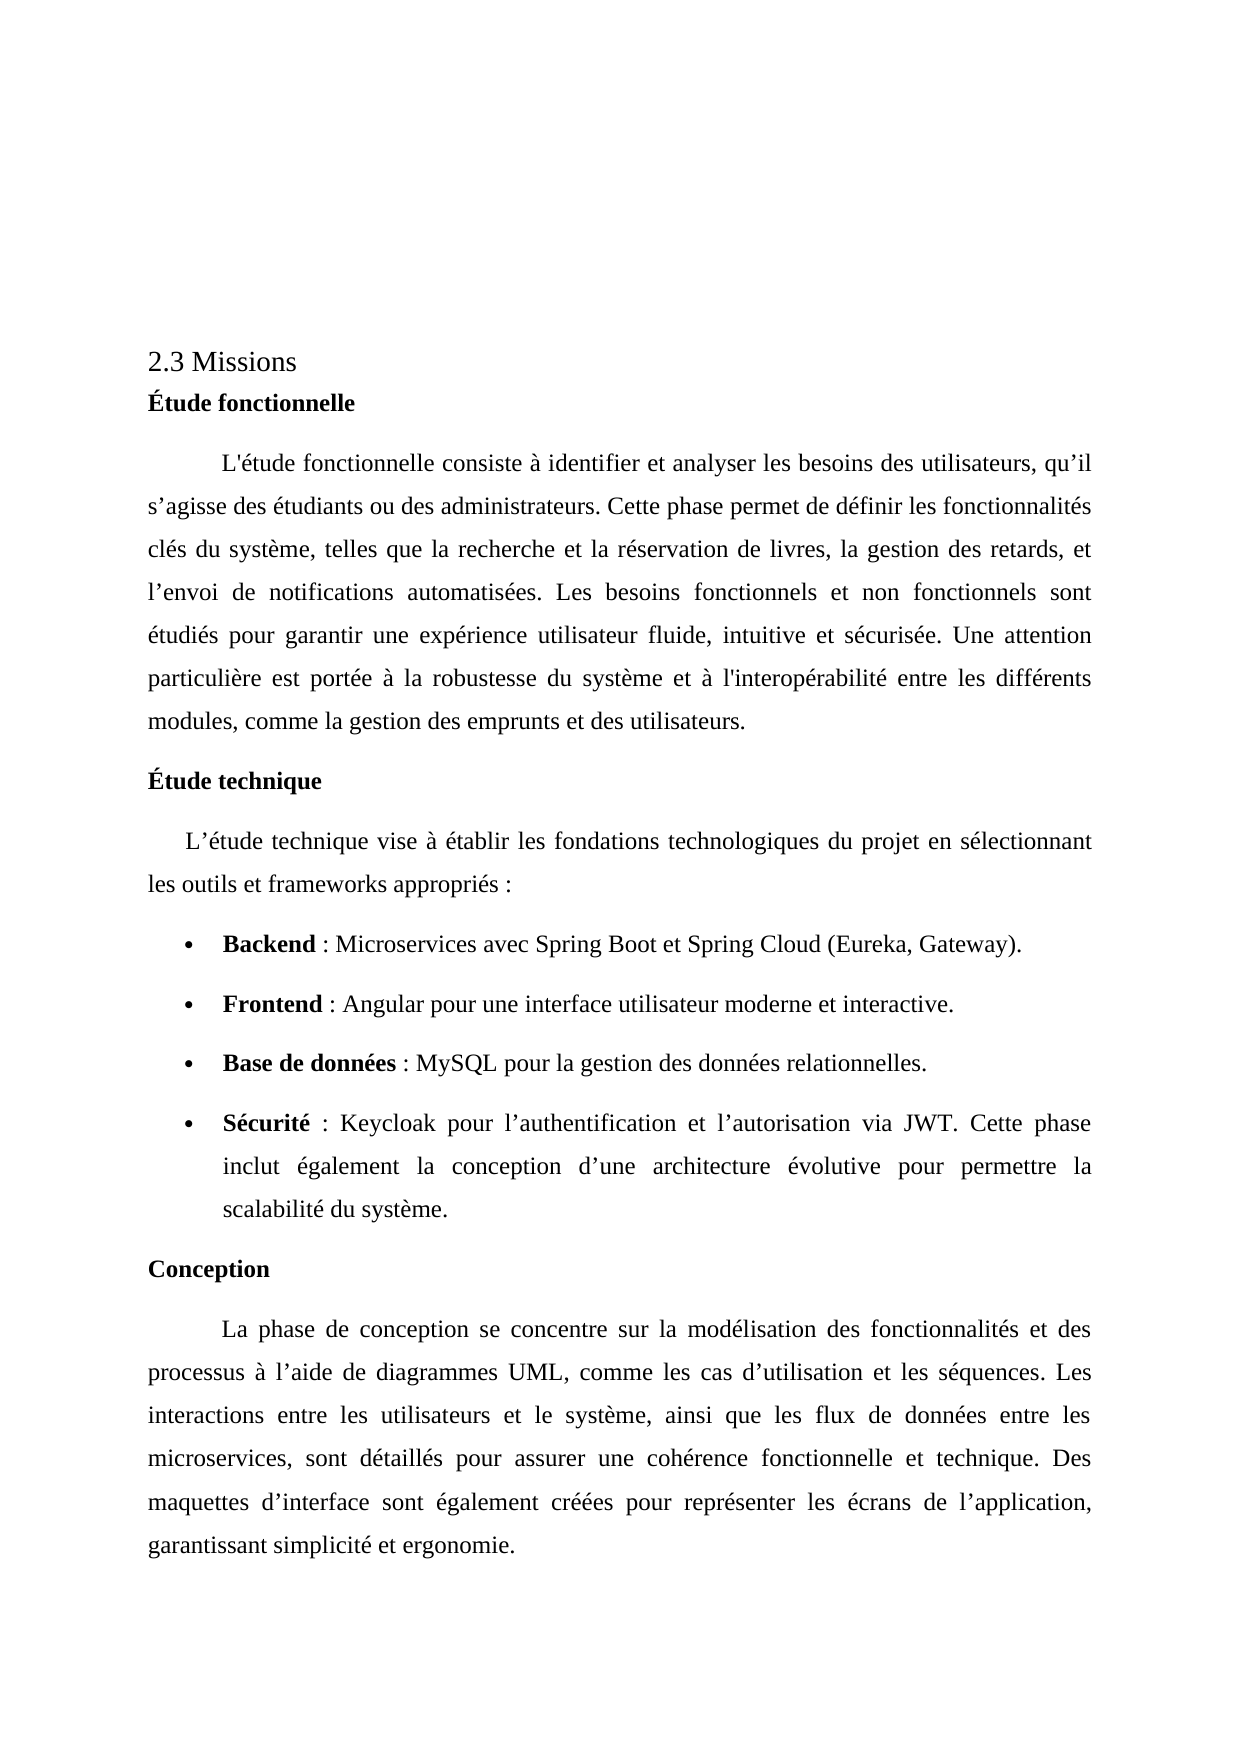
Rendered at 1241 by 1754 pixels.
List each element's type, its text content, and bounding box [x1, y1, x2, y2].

text La phase de conception se concentre sur la modélisation des fonctionnalités et des processus à l’aide de diagrammes UML, comme les cas d’utilisation et les séquences. Les interactions entre les utilisateurs et le système, ainsi que les flux de données entre les microservices, sont détaillés pour assurer une cohérence fonctionnelle et technique. Des maquettes d’interface sont également créées pour représenter les écrans de l’application, garantissant simplicité et ergonomie. [148, 1314, 1093, 1558]
text L'étude fonctionnelle consiste à identifier et analyser les besoins des utilisateurs, qu’il s’agisse des étudiants ou des administrateurs. Cette phase permet de définir les fonctionnalités clés du système, telles que la recherche et la réservation de livres, la gestion des retards, et l’envoi de notifications automatisées. Les besoins fonctionnels et non fonctionnels sont étudiés pour garantir une expérience utilisateur fluide, intuitive et sécurisée. Une attention particulière est portée à la robustesse du système et à l'interopérabilité entre les différents modules, comme la gestion des emprunts et des utilisateurs. [148, 448, 1093, 735]
list Base de données : MySQL pour la gestion des données relationnelles. [185, 1048, 1093, 1077]
subtitle 2.3 Missions [148, 344, 1093, 377]
text L’étude technique vise à établir les fondations technologiques du projet en sélectionnant les outils et frameworks appropriés : [148, 826, 1093, 898]
list Sécurité : Keycloak pour l’authentification et l’autorisation via JWT. Cette phase inclut également la conception d’une architecture évolutive pour permettre la scalabilité du système. [185, 1108, 1093, 1223]
text Conception [148, 1254, 1093, 1283]
text Étude technique [148, 766, 1093, 795]
text Étude fonctionnelle [148, 388, 1093, 417]
list Frontend : Angular pour une interface utilisateur moderne et interactive. [185, 989, 1093, 1017]
list Backend : Microservices avec Spring Boot et Spring Cloud (Eureka, Gateway). [185, 929, 1093, 958]
